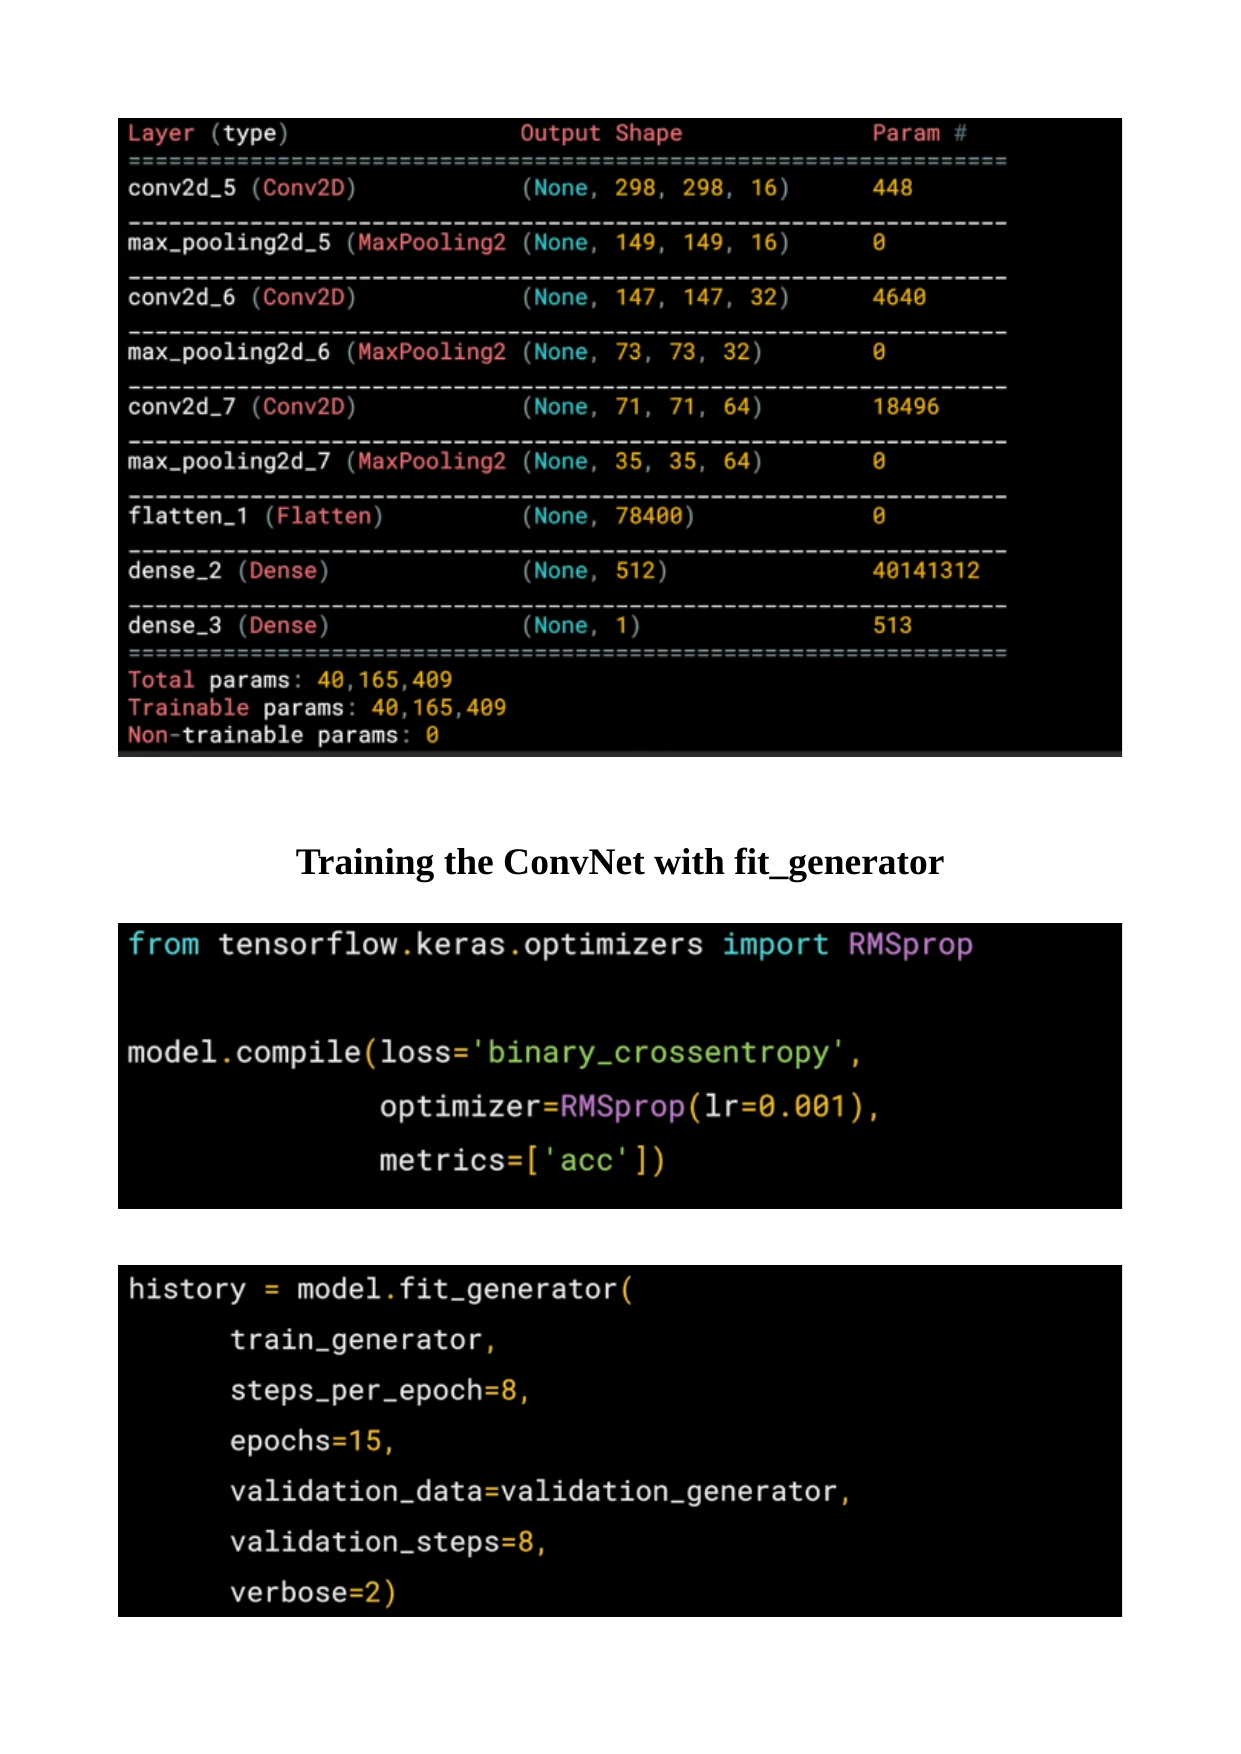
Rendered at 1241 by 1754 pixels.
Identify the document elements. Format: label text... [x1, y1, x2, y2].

picture [118, 118, 1123, 757]
subtitle Training the ConvNet with fit_generator [118, 839, 1122, 882]
picture [118, 1265, 1123, 1617]
picture [118, 923, 1123, 1209]
